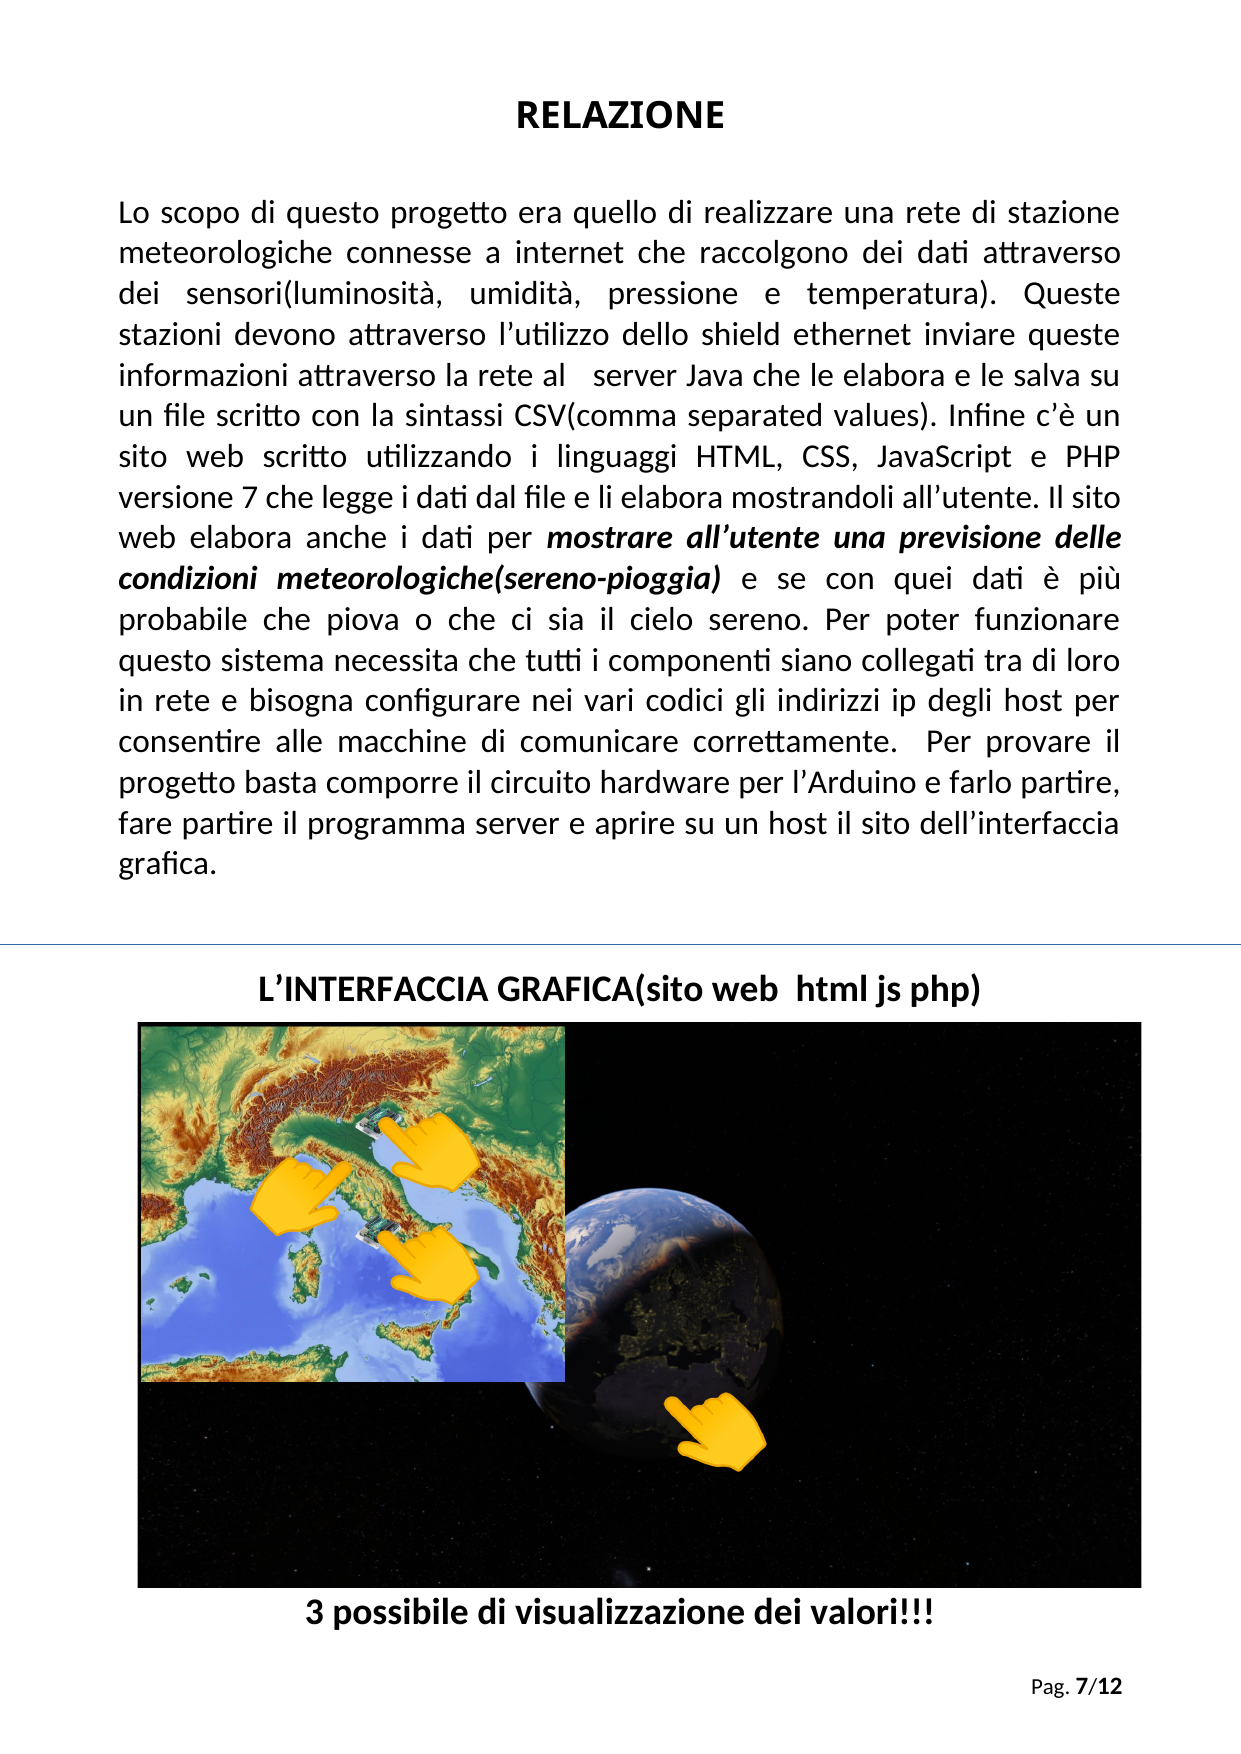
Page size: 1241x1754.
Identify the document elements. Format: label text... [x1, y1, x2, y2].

text RELAZIONE [118, 89, 1122, 140]
text L’INTERFACCIA GRAFICA(sito web html js php) [118, 964, 1122, 1010]
picture [137, 1022, 1142, 1588]
text Lo scopo di questo progetto era quello di realizzare una rete di stazione meteorologiche connesse a internet che raccolgono dei dati attraverso dei sensori(luminosità, umidità, pressione e temperatura). Queste stazioni devono attraverso l’utilizzo dello shield ethernet inviare queste informazioni attraverso la rete al server Java che le elabora e le salva su un file scritto con la sintassi CSV(comma separated values). Infine c’è un sito web scritto utilizzando i linguaggi HTML, CSS, JavaScript e PHP versione 7 che legge i dati dal file e li elabora mostrandoli all’utente. Il sito web elabora anche i dati per mostrare all’utente una previsione delle condizioni meteorologiche(sereno-pioggia) e se con quei dati è più probabile che piova o che ci sia il cielo sereno. Per poter funzionare questo sistema necessita che tutti i componenti siano collegati tra di loro in rete e bisogna configurare nei vari codici gli indirizzi ip degli host per consentire alle macchine di comunicare correttamente. Per provare il progetto basta comporre il circuito hardware per l’Arduino e farlo partire, fare partire il programma server e aprire su un host il sito dell’interfaccia grafica. [118, 191, 1122, 883]
text 3 possibile di visualizzazione dei valori!!! [118, 1010, 1122, 1633]
